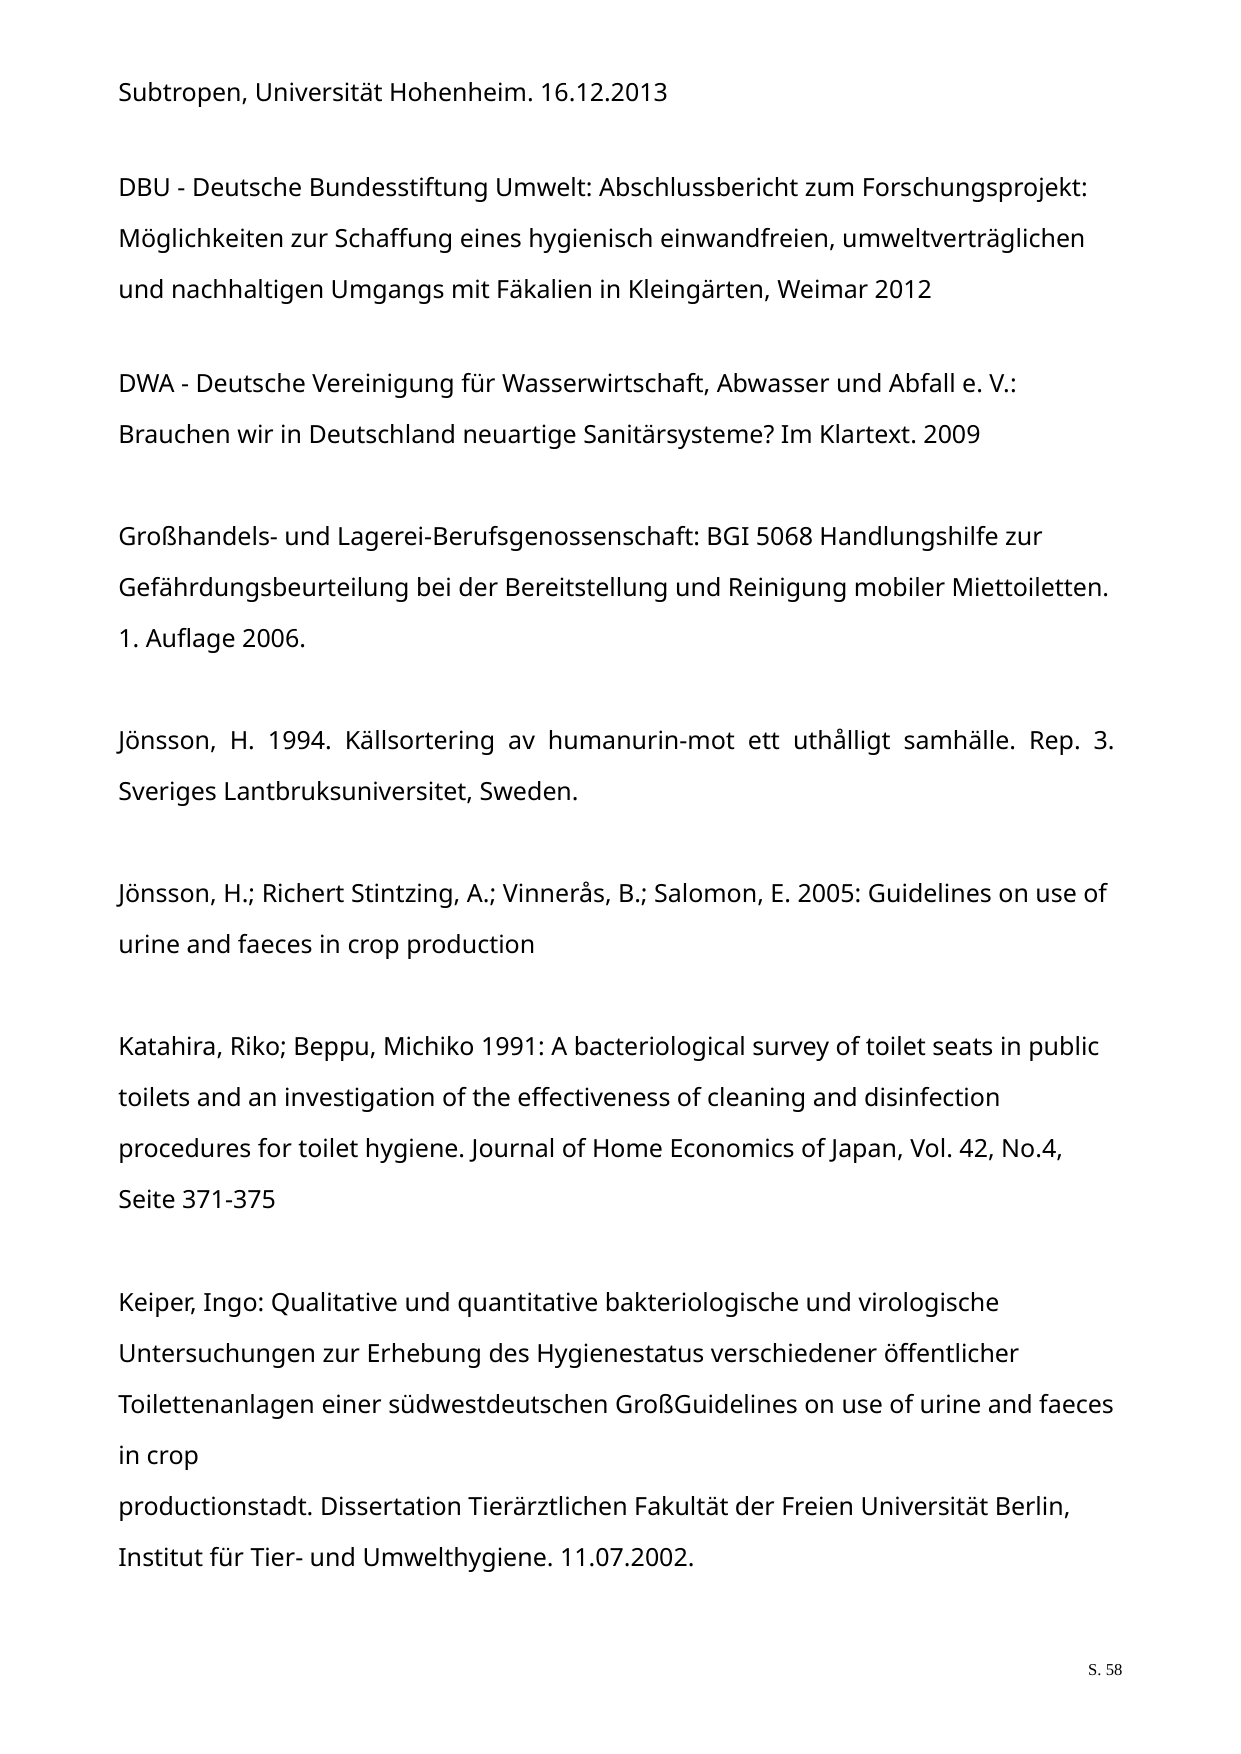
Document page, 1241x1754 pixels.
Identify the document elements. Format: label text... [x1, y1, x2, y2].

text Großhandels- und Lagerei-Berufsgenossenschaft: BGI 5068 Handlungshilfe zur [118, 518, 1122, 553]
text productionstadt. Dissertation Tierärztlichen Fakultät der Freien Universität Berlin, Institut für Tier- und Umwelthygiene. 11.07.2002. [118, 1488, 1122, 1573]
text Jönsson, H. 1994. Källsortering av humanurin-mot ett uthålligt samhälle. Rep. 3. Sveriges Lantbruksuniversitet, Sweden. [118, 723, 1122, 808]
text DBU - Deutsche Bundesstiftung Umwelt: Abschlussbericht zum Forschungsprojekt: Möglichkeiten zur Schaffung eines hygienisch einwandfreien, umweltverträglichen und nachhaltigen Umgangs mit Fäkalien in Kleingärten, Weimar 2012 [118, 169, 1122, 305]
text DWA - Deutsche Vereinigung für Wasserwirtschaft, Abwasser und Abfall e. V.: Brauchen wir in Deutschland neuartige Sanitärsysteme? Im Klartext. 2009 [118, 365, 1122, 451]
text Jönsson, H.; Richert Stintzing, A.; Vinnerås, B.; Salomon, E. 2005: Guidelines on use of urine and faeces in crop production [118, 876, 1122, 961]
text Katahira, Riko; Beppu, Michiko 1991: A bacteriological survey of toilet seats in public toilets and an investigation of the effectiveness of cleaning and disinfection procedures for toilet hygiene. Journal of Home Economics of Japan, Vol. 42, No.4, Seite 371-375 [118, 1029, 1122, 1216]
text Keiper, Ingo: Qualitative und quantitative bakteriologische und virologische Untersuchungen zur Erhebung des Hygienestatus verschiedener öffentlicher Toilettenanlagen einer südwestdeutschen GroßGuidelines on use of urine and faeces in crop [118, 1284, 1122, 1471]
text Gefährdungsbeurteilung bei der Bereitstellung und Reinigung mobiler Miettoiletten. 1. Auflage 2006. [118, 569, 1122, 655]
text Subtropen, Universität Hohenheim. 16.12.2013 [118, 75, 1122, 109]
